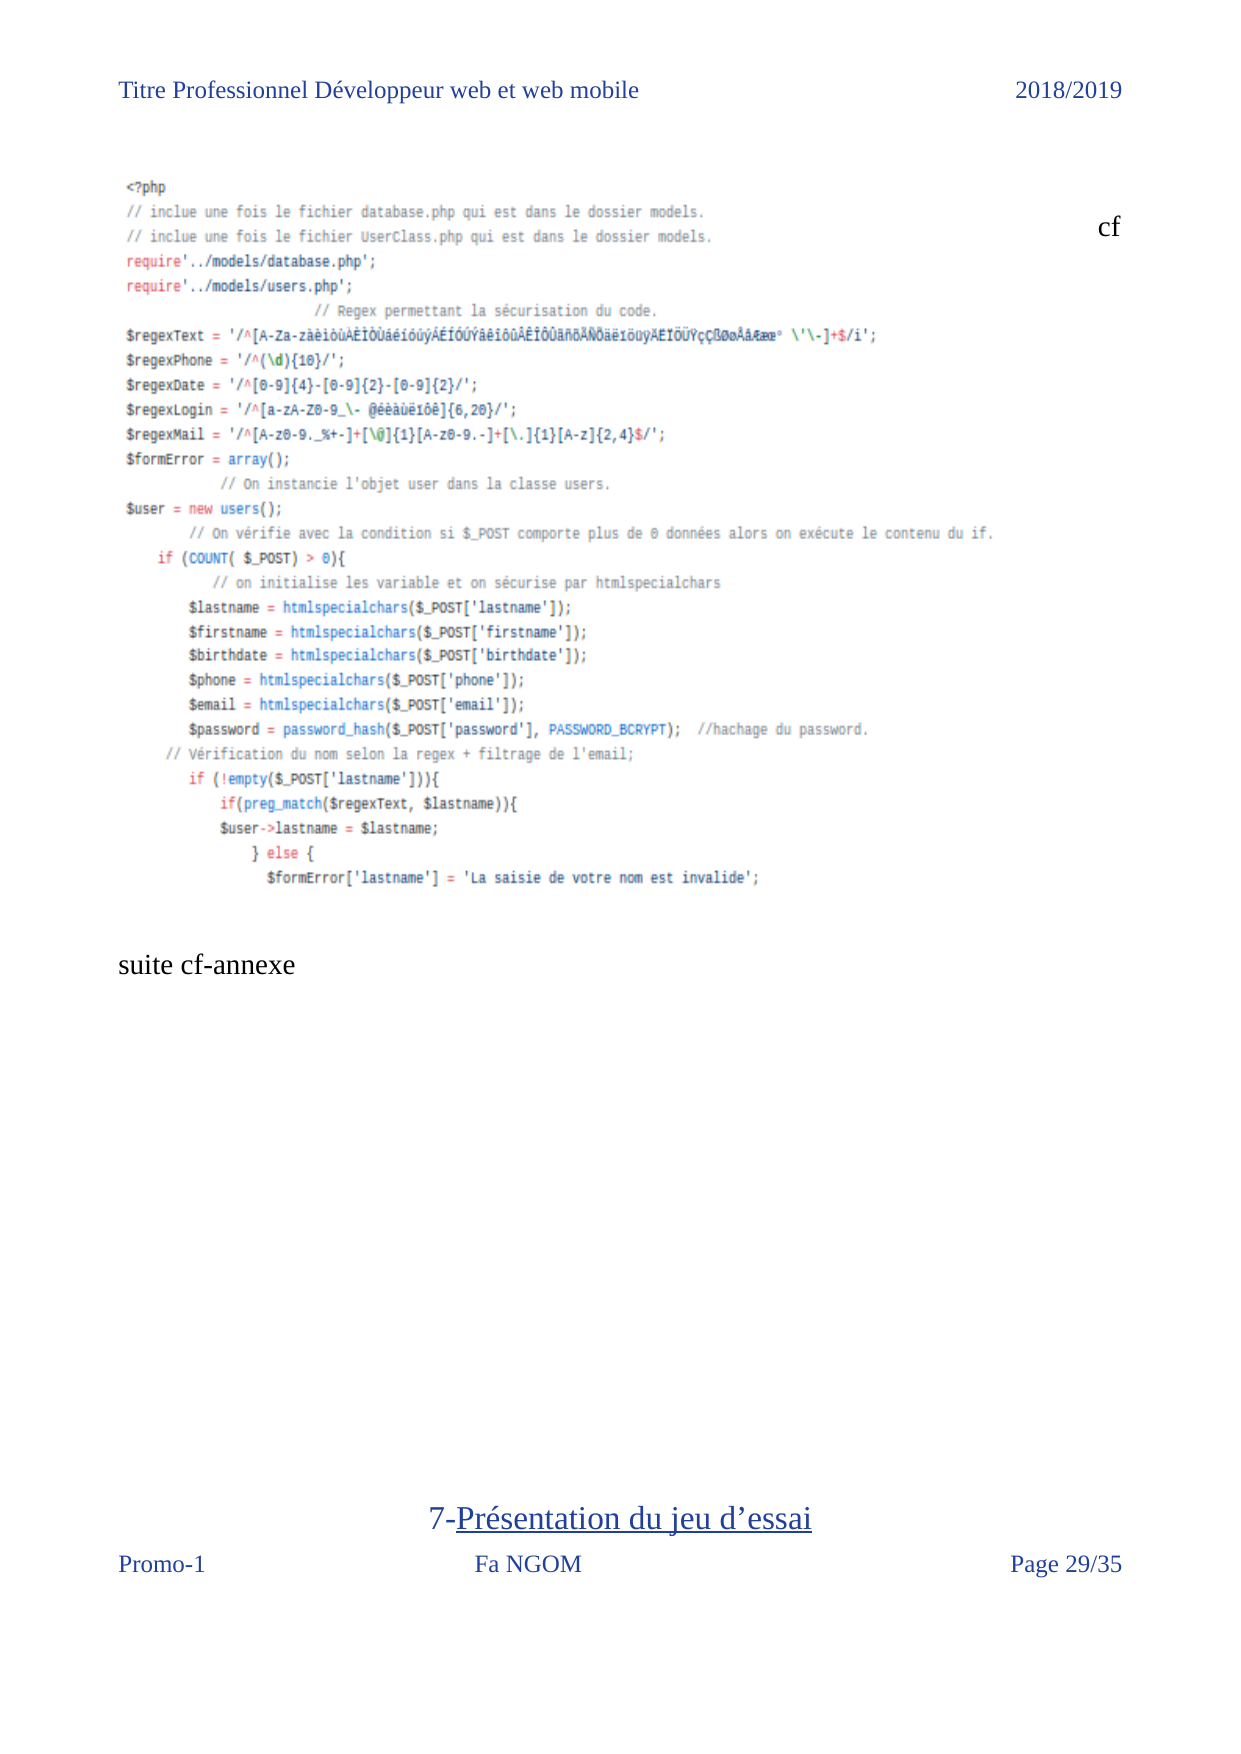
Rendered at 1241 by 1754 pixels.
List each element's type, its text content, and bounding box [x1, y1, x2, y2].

picture [122, 177, 1098, 894]
text 7-Présentation du jeu d’essai [118, 1498, 1122, 1536]
text cf [1098, 209, 1122, 243]
text [118, 209, 122, 243]
text suite cf-annexe [118, 947, 1122, 981]
